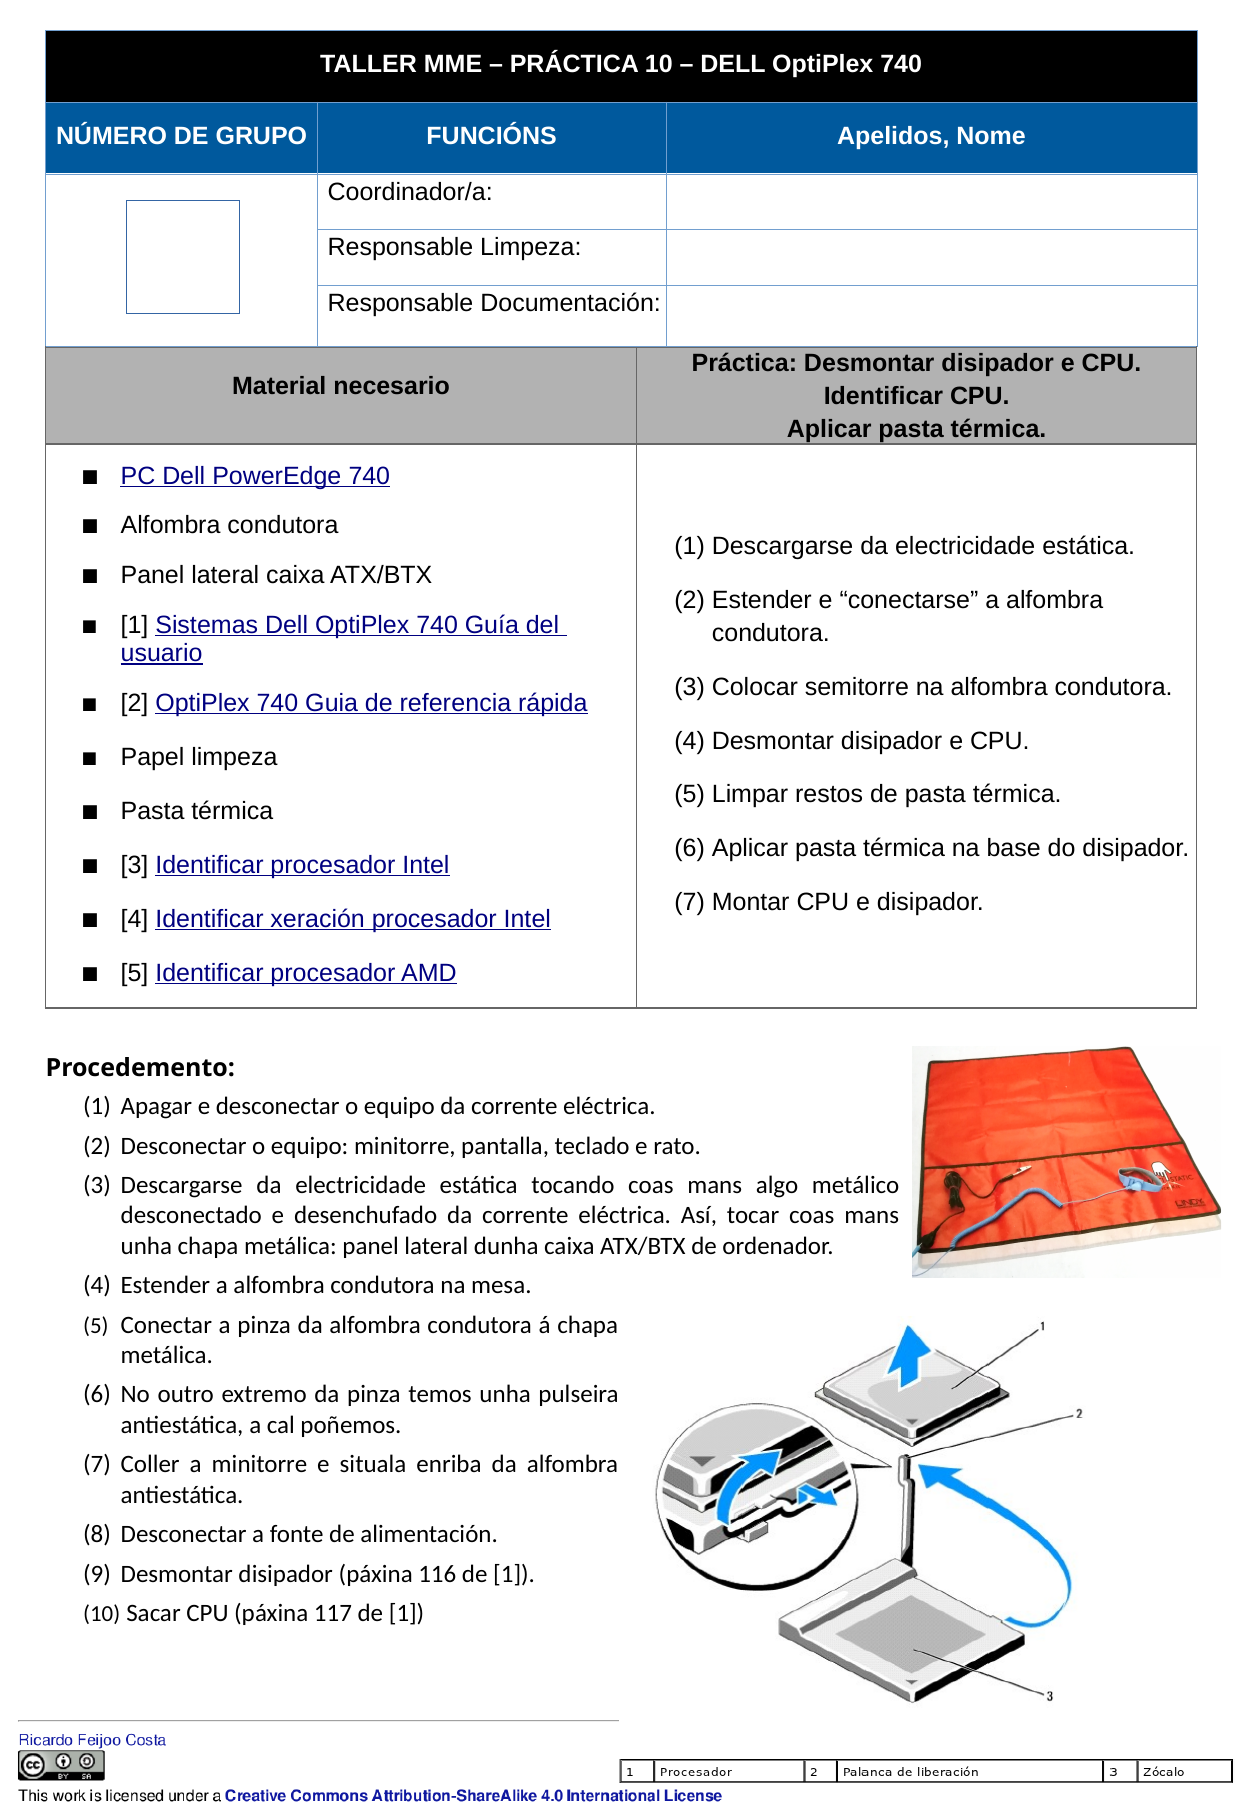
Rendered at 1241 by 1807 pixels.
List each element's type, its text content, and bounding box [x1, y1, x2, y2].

picture [8, 1316, 1235, 1806]
table_cell Coordinador/a: [318, 175, 666, 229]
table_header Práctica: Desmontar disipador e CPU. Identificar CPU. Aplicar pasta térmica. [637, 348, 1196, 443]
table_cell [667, 175, 1197, 229]
text Procedemento: [45, 1050, 912, 1084]
table_cell FUNCIÓNS [318, 103, 666, 173]
table_cell Responsable Limpeza: [318, 230, 666, 284]
table_cell [667, 286, 1197, 346]
list Desconectar a fonte de alimentación. [83, 1518, 619, 1549]
table_header TALLER MME – PRÁCTICA 10 – DELL OptiPlex 740 [46, 31, 1197, 102]
table_cell Responsable Documentación: [318, 286, 666, 346]
list Apagar e desconectar o equipo da corrente eléctrica. [83, 1091, 912, 1121]
table_cell [46, 175, 317, 346]
picture [912, 1046, 1222, 1278]
list Coller a minitorre e situala enriba da alfombra antiestática. [83, 1448, 619, 1509]
list Conectar a pinza da alfombra condutora á chapa metálica. [83, 1309, 1197, 1370]
list No outro extremo da pinza temos unha pulseira antiestática, a cal poñemos. [83, 1379, 619, 1440]
table_cell PC Dell PowerEdge 740 Alfombra condutora Panel lateral caixa ATX/BTX [1] Sistemas Dell OptiPlex 740 Guía del usuario [2] OptiPlex 740 Guia de referencia rápida Papel limpeza Pasta térmica [3] Identificar procesador Intel [4] Identificar xeración procesador Intel [5] Identificar procesador AMD [46, 445, 636, 1007]
list Desconectar o equipo: minitorre, pantalla, teclado e rato. [83, 1130, 912, 1160]
list Estender a alfombra condutora na mesa. [83, 1269, 1197, 1300]
table_header Material necesario [46, 348, 636, 443]
table_cell Apelidos, Nome [667, 103, 1197, 173]
table_cell Descargarse da electricidade estática. Estender e “conectarse” a alfombra condutora. Colocar semitorre na alfombra condutora. Desmontar disipador e CPU. Limpar restos de pasta térmica. Aplicar pasta térmica na base do disipador. Montar CPU e disipador. [637, 445, 1196, 1007]
list Sacar CPU (páxina 117 de [1]) [83, 1597, 619, 1628]
list Desmontar disipador (páxina 116 de [1]). [83, 1558, 619, 1588]
table_cell NÚMERO DE GRUPO [46, 103, 317, 173]
list Descargarse da electricidade estática tocando coas mans algo metálico desconectado e desenchufado da corrente eléctrica. Así, tocar coas mans unha chapa metálica: panel lateral dunha caixa ATX/BTX de ordenador. [83, 1169, 912, 1261]
table_cell [667, 230, 1197, 284]
